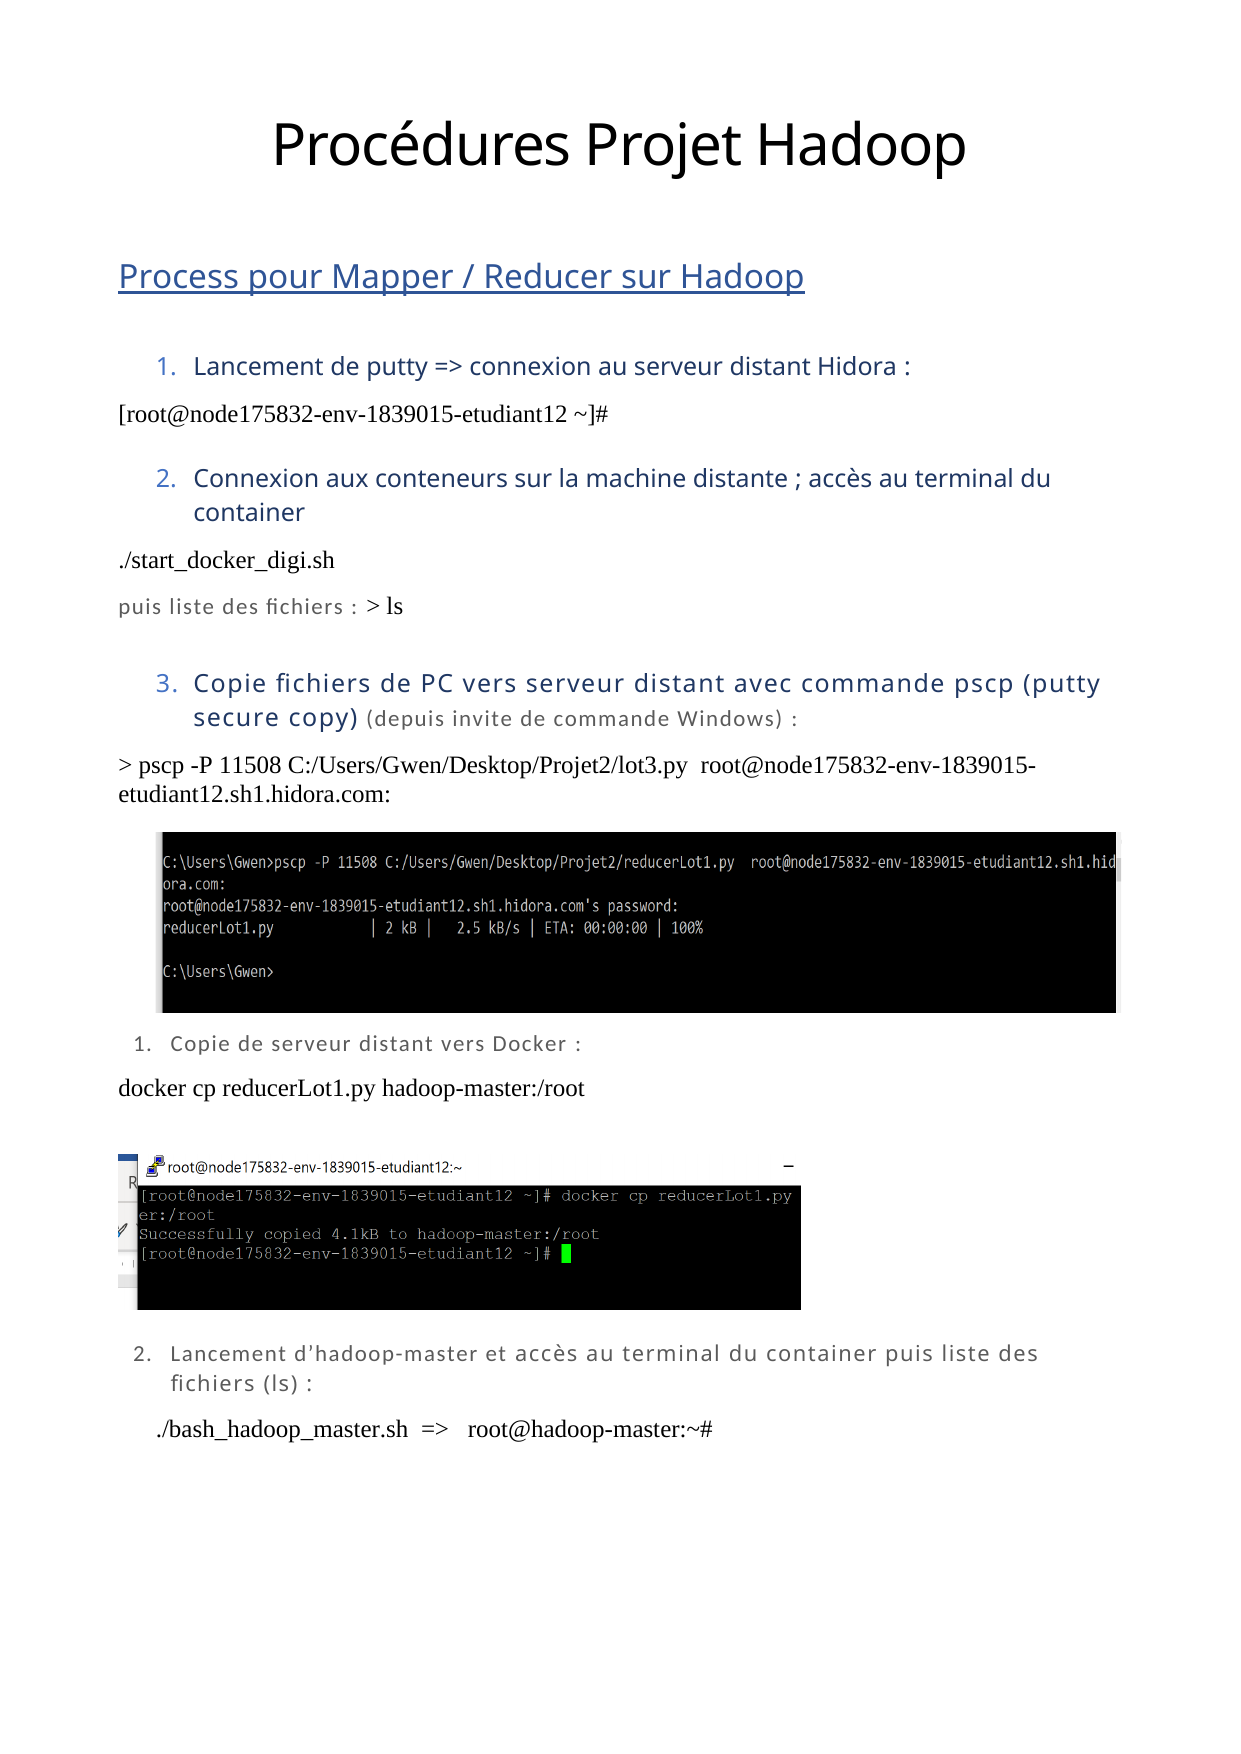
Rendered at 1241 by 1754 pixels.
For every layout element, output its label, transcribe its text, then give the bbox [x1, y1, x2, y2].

picture [264, 832, 1122, 885]
subtitle Procédures Projet Hadoop [118, 103, 1122, 183]
subtitle Lancement de putty => connexion au serveur distant Hidora : [156, 348, 1122, 382]
subtitle puis liste des fichiers : > ls [118, 591, 1122, 620]
text [root@node175832-env-1839015-etudiant12 ~]# [118, 399, 1122, 428]
text ./bash_hadoop_master.sh => root@hadoop-master:~# [156, 1414, 1122, 1443]
subtitle Copie fichiers de PC vers serveur distant avec commande pscp (putty secure copy) (depuis invite de commande Windows) : [156, 665, 1122, 733]
subtitle ./start_docker_digi.sh [118, 546, 1122, 574]
subtitle Copie de serveur distant vers Docker : [133, 1029, 1122, 1057]
text > pscp -P 11508 C:/Users/Gwen/Desktop/Projet2/lot3.py root@node175832-env-1839015-etudiant12.sh1.hidora.com: [118, 750, 1122, 808]
subtitle Process pour Mapper / Reducer sur Hadoop [118, 253, 1122, 299]
subtitle Connexion aux conteneurs sur la machine distante ; accès au terminal du container [156, 461, 1122, 529]
text docker cp reducerLot1.py hadoop-master:/root [118, 1073, 1122, 1102]
subtitle Lancement d’hadoop-master et accès au terminal du container puis liste des fichiers (ls) : [133, 1338, 1122, 1398]
picture [410, 1154, 687, 1166]
